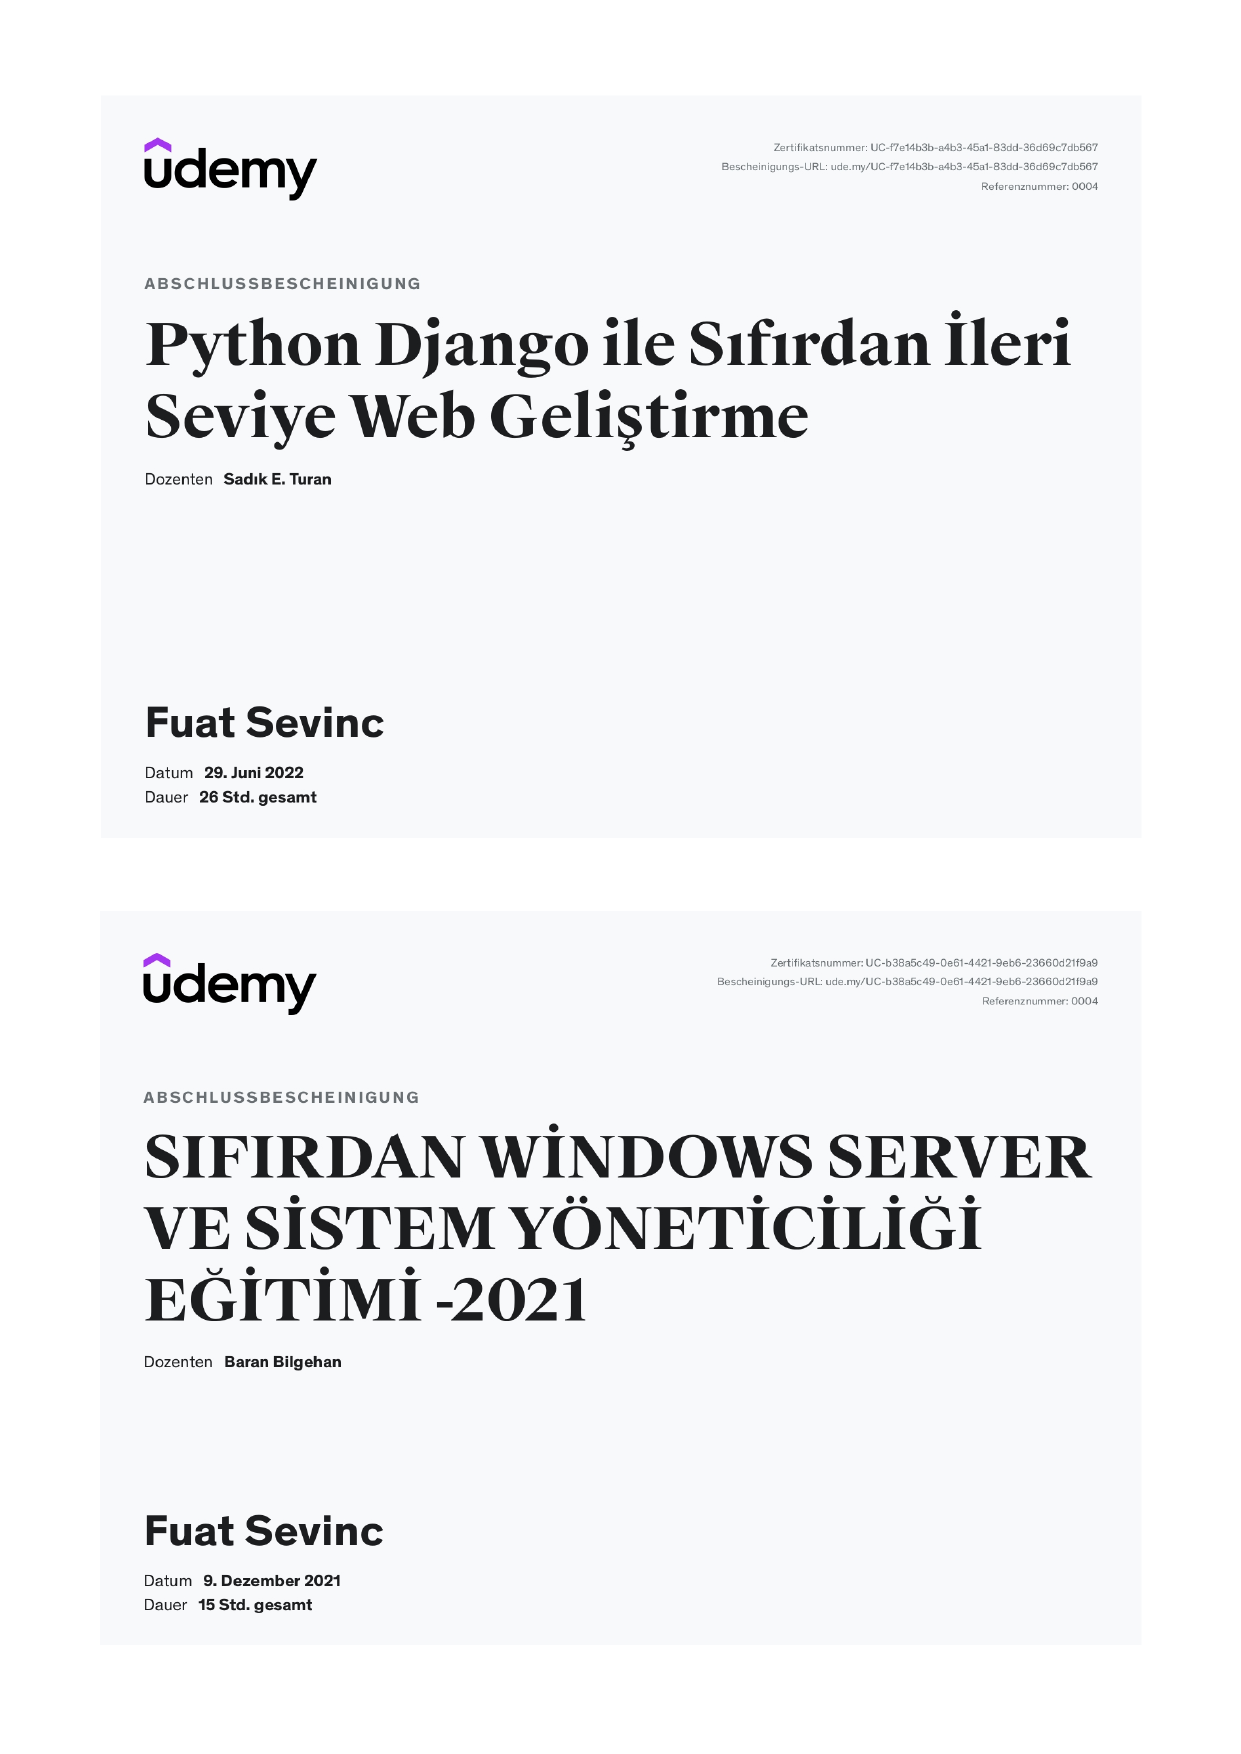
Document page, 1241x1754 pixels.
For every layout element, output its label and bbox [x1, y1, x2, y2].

picture [78, 890, 1163, 1663]
picture [79, 75, 1163, 856]
